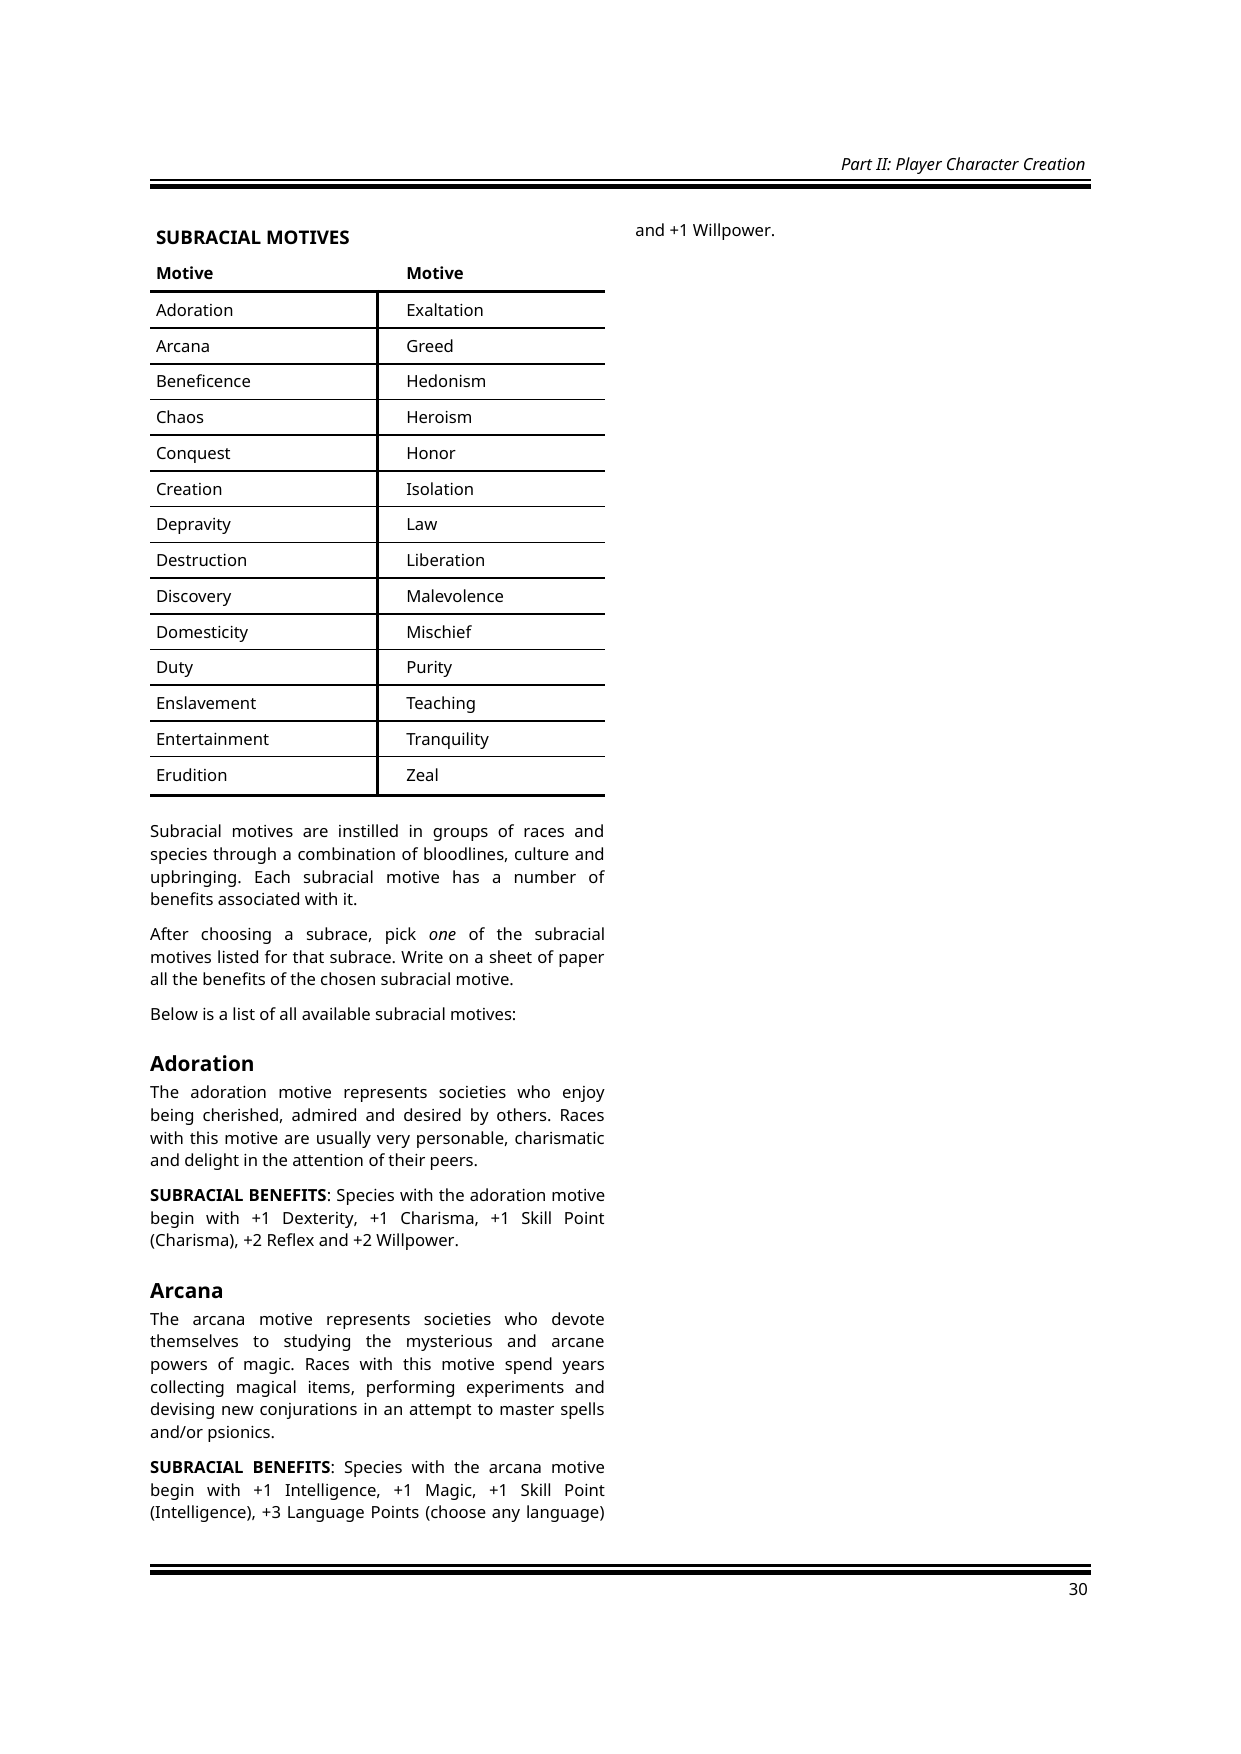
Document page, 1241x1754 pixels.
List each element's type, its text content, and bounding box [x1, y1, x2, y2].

table_cell Teaching [400, 686, 605, 720]
table_cell [379, 329, 400, 363]
table_header Subracial Motives [150, 219, 605, 256]
text Below is a list of all available subracial motives: [150, 1003, 605, 1025]
table_cell Enslavement [150, 686, 376, 720]
table_cell [379, 293, 400, 327]
table_cell Creation [150, 472, 376, 506]
table_cell [379, 722, 400, 756]
table_cell Isolation [400, 472, 605, 506]
text Adoration [150, 1049, 605, 1078]
table_cell Liberation [400, 543, 605, 577]
table_cell [379, 365, 400, 398]
table_cell Duty [150, 650, 376, 684]
table_cell [379, 757, 400, 794]
text and +1 Willpower. [635, 219, 1091, 241]
table_cell [379, 472, 400, 506]
text The arcana motive represents societies who devote themselves to studying the mysterious and arcane powers of magic. Races with this motive spend years collecting magical items, performing experiments and devising new conjurations in an attempt to master spells and/or psionics. [150, 1307, 605, 1443]
table_cell Motive [150, 256, 377, 290]
text After choosing a subrace, pick one of the subracial motives listed for that subrace. Write on a sheet of paper all the benefits of the chosen subracial motive. [150, 923, 605, 991]
text The adoration motive represents societies who enjoy being cherished, admired and desired by others. Races with this motive are usually very personable, charismatic and delight in the attention of their peers. [150, 1081, 605, 1172]
table_cell Mischief [400, 615, 605, 649]
table_cell Motive [400, 256, 605, 290]
table_cell Hedonism [400, 365, 605, 398]
table_cell Purity [400, 650, 605, 684]
table_cell Law [400, 507, 605, 541]
text SUBRACIAL BENEFITS: Species with the adoration motive begin with +1 Dexterity, +1 Charisma, +1 Skill Point (Charisma), +2 Reflex and +2 Willpower. [150, 1184, 605, 1252]
table_cell Conquest [150, 436, 376, 470]
table_cell [379, 543, 400, 577]
table_cell Chaos [150, 400, 376, 434]
table_cell Depravity [150, 507, 376, 541]
table_cell [378, 256, 400, 290]
text SUBRACIAL BENEFITS: Species with the arcana motive begin with +1 Intelligence, +1 Magic, +1 Skill Point (Intelligence), +3 Language Points (choose any language) [150, 1455, 605, 1523]
table_cell Exaltation [400, 293, 605, 327]
table_cell Discovery [150, 579, 376, 613]
table_cell Domesticity [150, 615, 376, 649]
table_cell Malevolence [400, 579, 605, 613]
table_cell Zeal [400, 757, 605, 794]
table_cell Greed [400, 329, 605, 363]
table_cell Beneficence [150, 365, 376, 398]
table_cell Destruction [150, 543, 376, 577]
table_cell [379, 436, 400, 470]
table_cell [379, 686, 400, 720]
table_cell Arcana [150, 329, 376, 363]
table_cell [379, 400, 400, 434]
text Arcana [150, 1276, 605, 1304]
table_cell [379, 579, 400, 613]
table_cell [379, 507, 400, 541]
text Subracial motives are instilled in groups of races and species through a combination of bloodlines, culture and upbringing. Each subracial motive has a number of benefits associated with it. [150, 797, 605, 911]
table_cell Erudition [150, 757, 376, 794]
table_cell [379, 650, 400, 684]
table_cell Heroism [400, 400, 605, 434]
table_cell Entertainment [150, 722, 376, 756]
table_cell Tranquility [400, 722, 605, 756]
table_cell [379, 615, 400, 649]
table_cell Honor [400, 436, 605, 470]
table_cell Adoration [150, 293, 376, 327]
